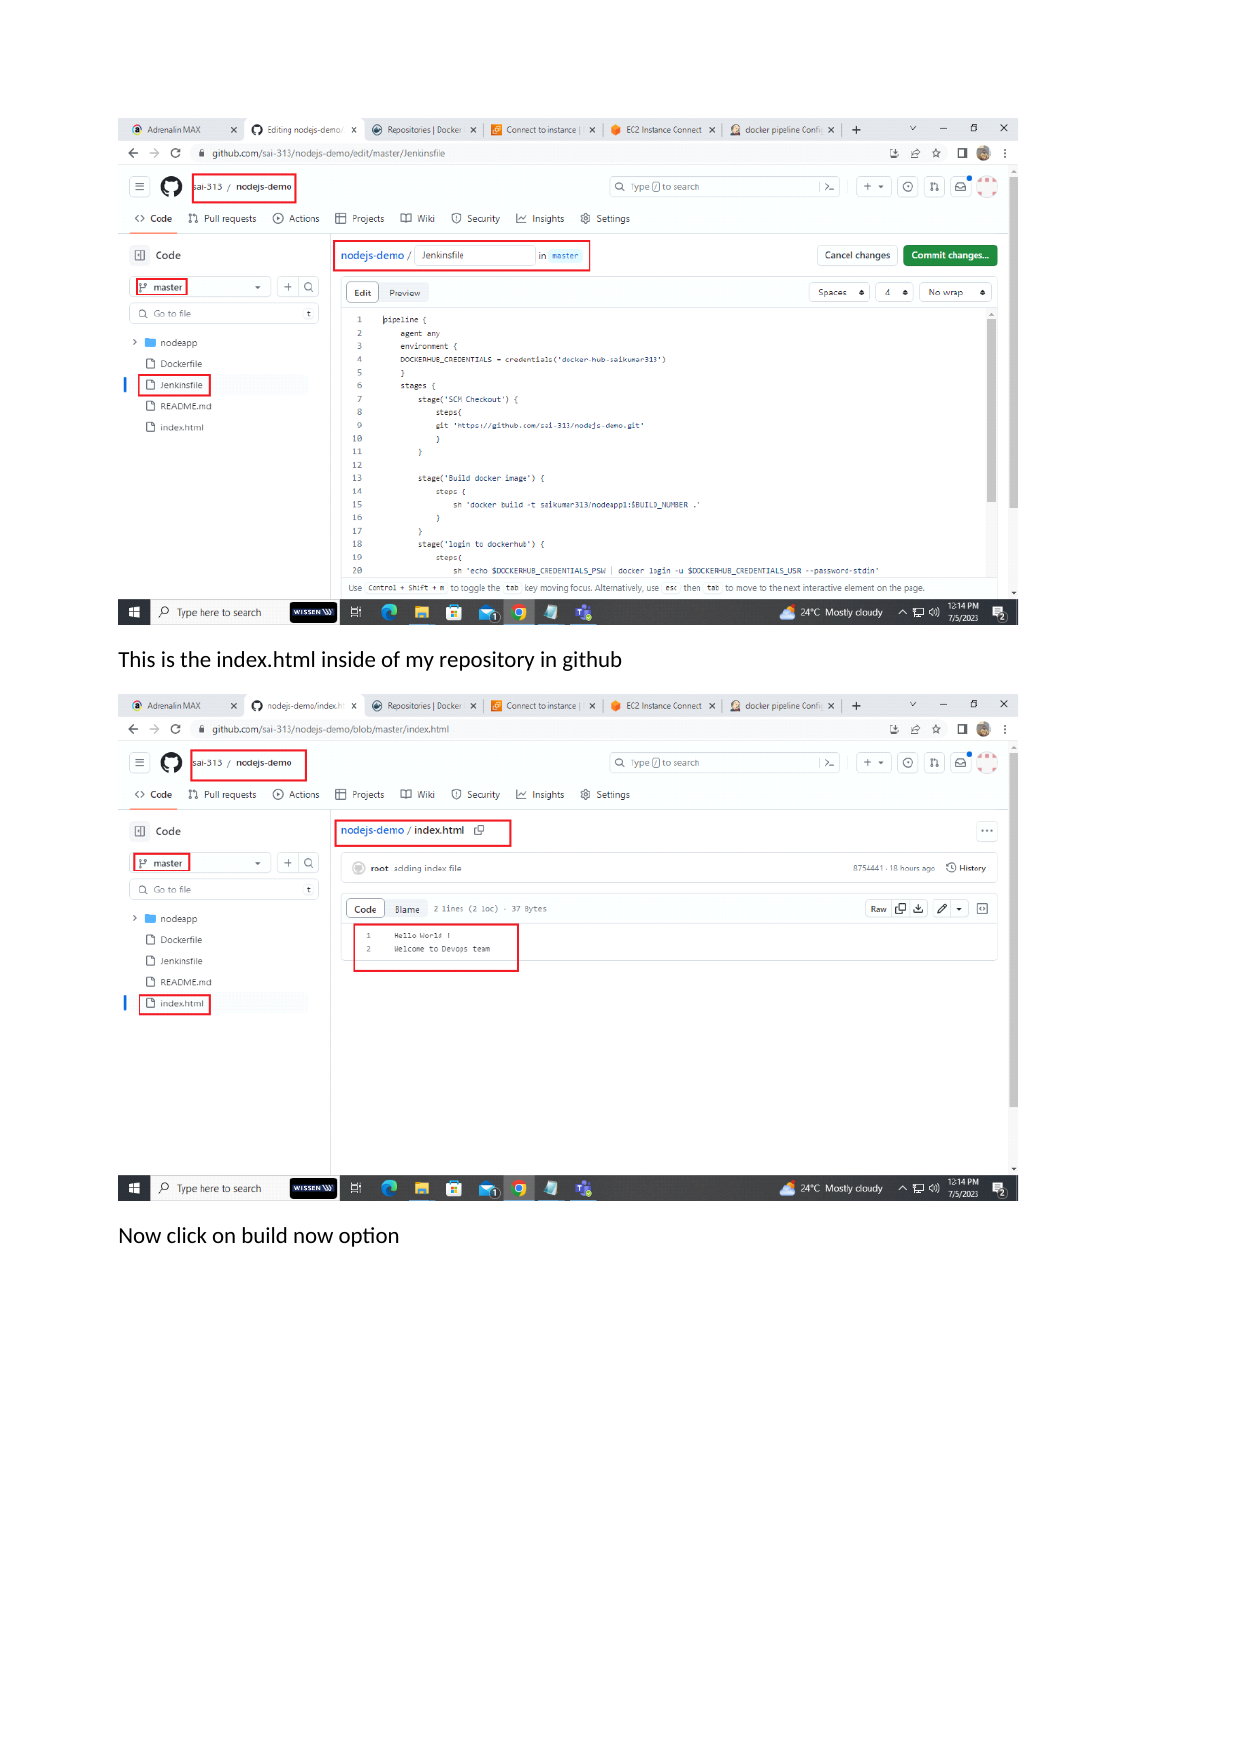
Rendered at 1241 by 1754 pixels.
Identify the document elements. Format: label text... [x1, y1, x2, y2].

text Now click on build now option [118, 1221, 1122, 1249]
text This is the index.html inside of my repository in github [118, 645, 1122, 673]
